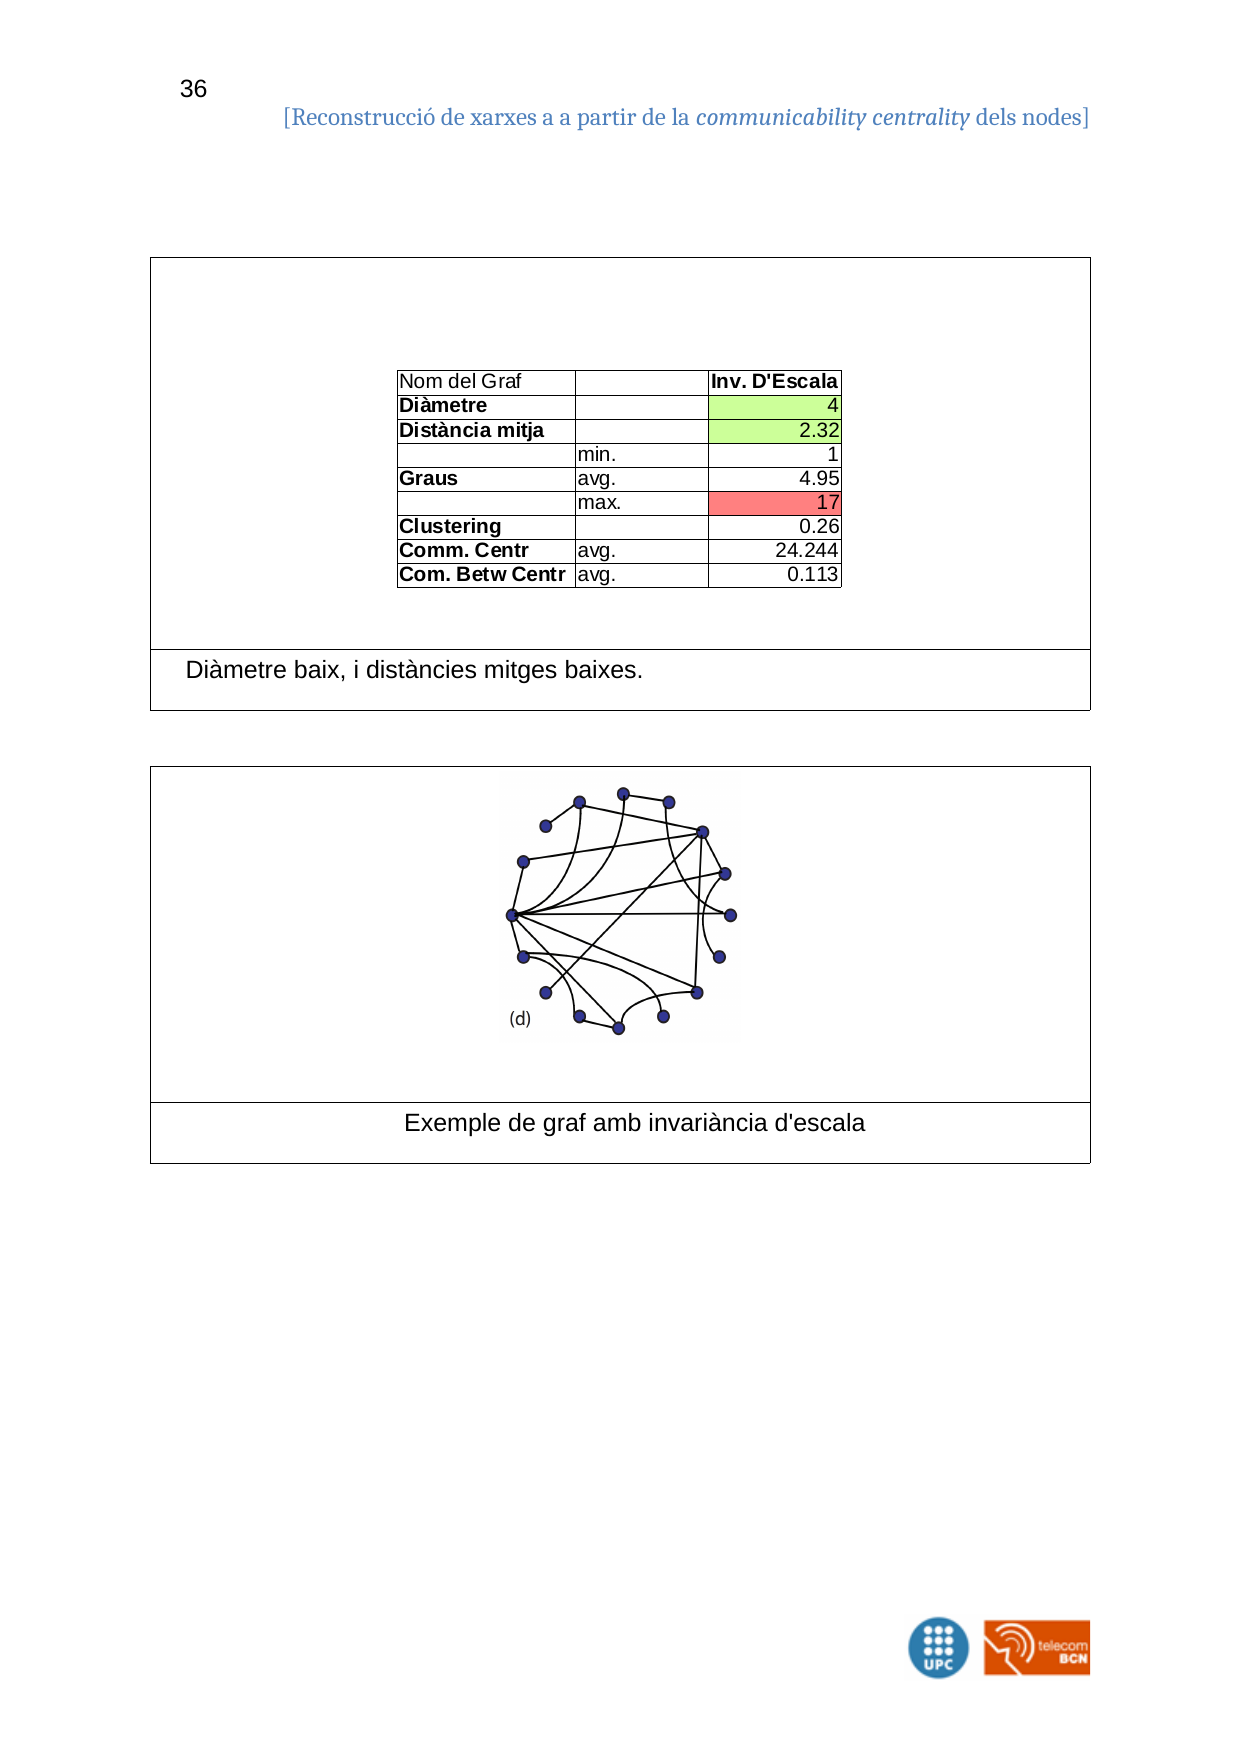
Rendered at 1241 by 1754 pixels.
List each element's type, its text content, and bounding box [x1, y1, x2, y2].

table_cell Diàmetre baix, i distàncies mitges baixes. [151, 650, 1090, 710]
table_header [151, 767, 1090, 1102]
picture [904, 1614, 1091, 1681]
table_cell Exemple de graf amb invariància d'escala [151, 1103, 1090, 1163]
picture [499, 771, 741, 1043]
table_header [151, 258, 1090, 649]
